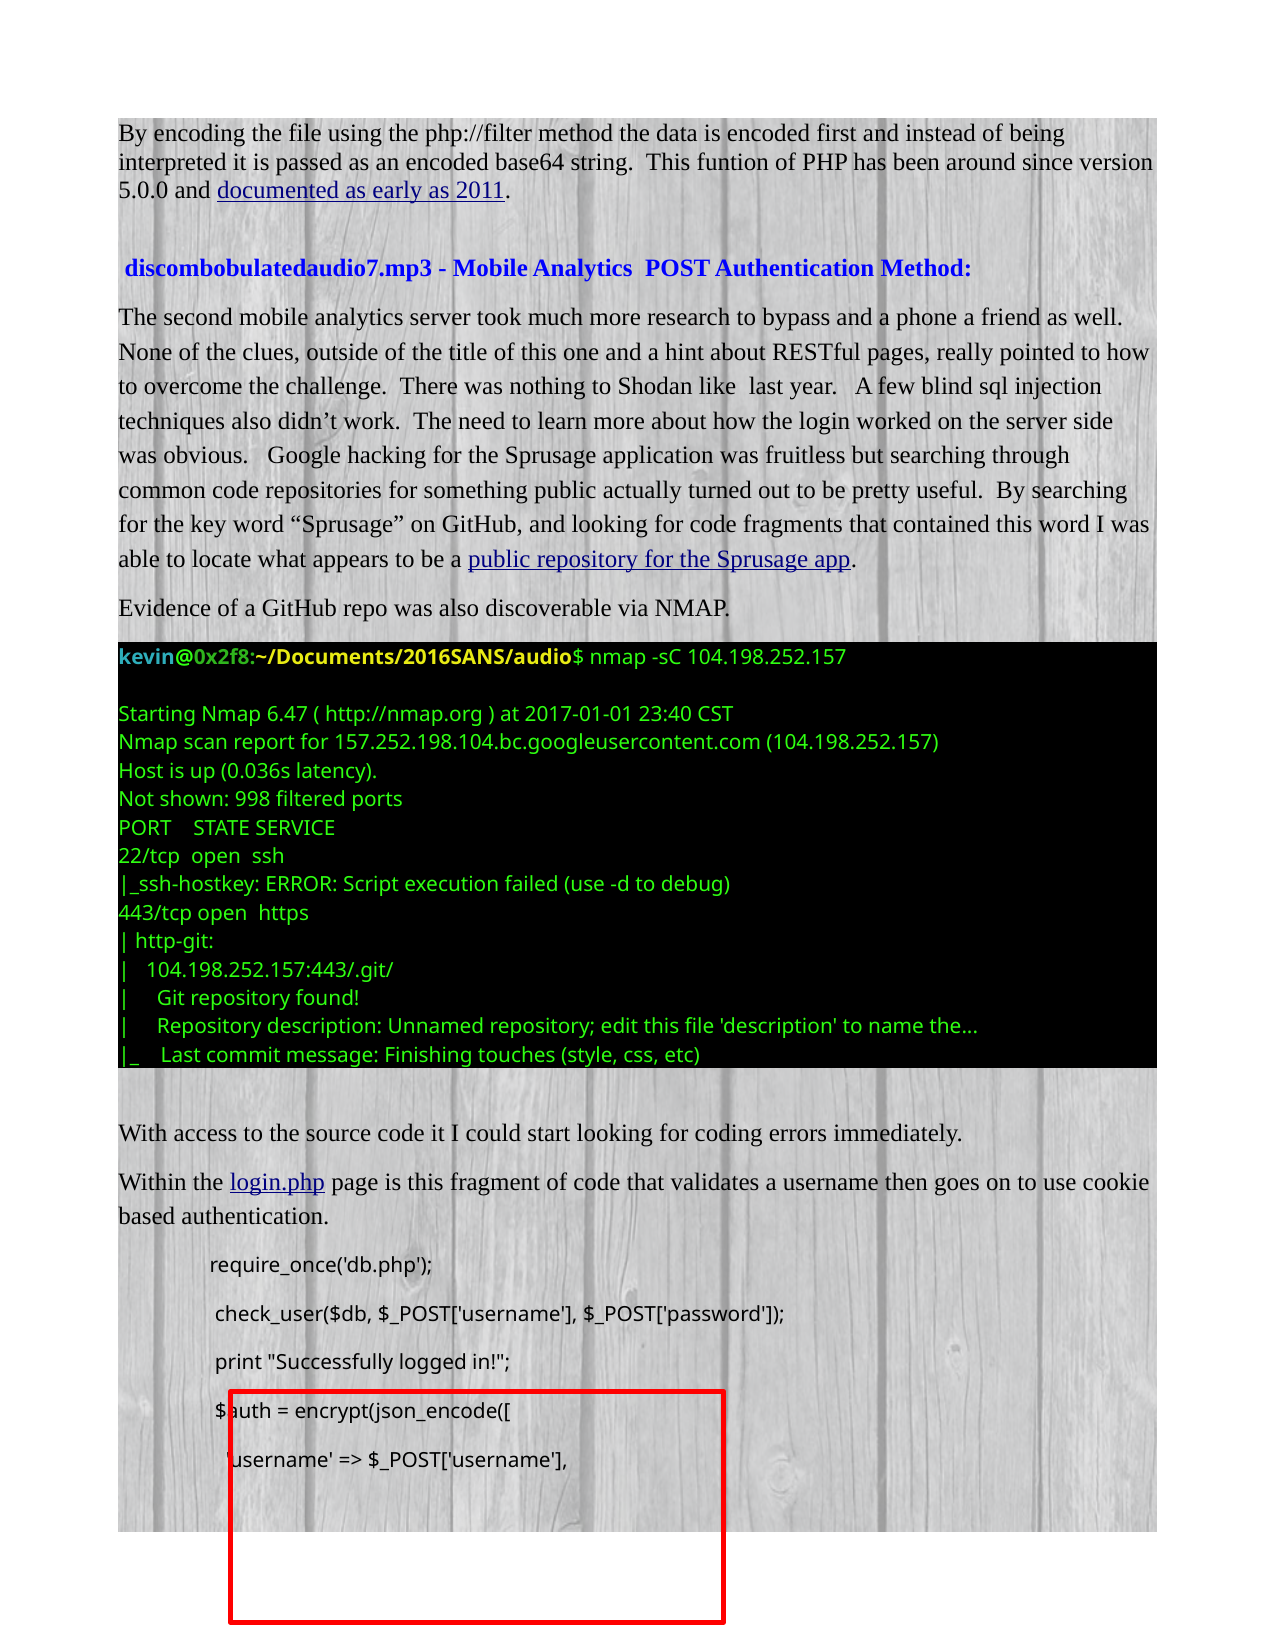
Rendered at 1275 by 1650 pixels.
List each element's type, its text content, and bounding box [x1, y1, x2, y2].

text | Repository description: Unnamed repository; edit this file 'description' to name the... [118, 1012, 1157, 1040]
picture [118, 1230, 1157, 1532]
text Nmap scan report for 157.252.198.104.bc.googleusercontent.com (104.198.252.157) [118, 727, 1157, 756]
text $auth = encrypt(json_encode([ [233, 1396, 721, 1424]
text print "Successfully logged in!"; [193, 1347, 1157, 1376]
text discombobulatedaudio7.mp3 - Mobile Analytics POST Authentication Method: [118, 253, 1157, 282]
text |_ Last commit message: Finishing touches (style, css, etc) [118, 1040, 1157, 1068]
picture [118, 204, 1157, 253]
picture [726, 1424, 1157, 1445]
text require_once('db.php'); [193, 1250, 1157, 1279]
text 'username' => $_POST['username'], [193, 1445, 228, 1473]
text | Git repository found! [118, 983, 1157, 1012]
picture [118, 622, 1157, 642]
text Not shown: 998 filtered ports [118, 784, 1157, 813]
text By encoding the file using the php://filter method the data is encoded first and instead of being interpreted it is passed as an encoded base64 string. This funtion of PHP has been around since version 5.0.0 and documented as early as 2011. [118, 118, 1157, 204]
text kevin@0x2f8:~/Documents/2016SANS/audio$ nmap -sC 104.198.252.157 [118, 642, 1157, 670]
text | 104.198.252.157:443/.git/ [118, 955, 1157, 983]
text PORT STATE SERVICE [118, 813, 1157, 841]
text Within the login.php page is this fragment of code that validates a username then goes on to use cookie based authentication. [118, 1167, 1157, 1230]
picture [233, 1473, 721, 1532]
picture [118, 1146, 1157, 1167]
picture [118, 282, 1157, 302]
picture [726, 1473, 1157, 1532]
text 'username' => $_POST['username'], [233, 1445, 721, 1473]
text Starting Nmap 6.47 ( http://nmap.org ) at 2017-01-01 23:40 CST [118, 699, 1157, 727]
text |_ssh-hostkey: ERROR: Script execution failed (use -d to debug) [118, 869, 1157, 898]
text 22/tcp open ssh [118, 841, 1157, 869]
text 'username' => $_POST['username'], [726, 1445, 1157, 1473]
text The second mobile analytics server took much more research to bypass and a phone a friend as well. None of the clues, outside of the title of this one and a hint about RESTful pages, really pointed to how to overcome the challenge. There was nothing to Shodan like last year. A few blind sql injection techniques also didn’t work. The need to learn more about how the login worked on the server side was obvious. Google hacking for the Sprusage application was fruitless but searching through common code repositories for something public actually turned out to be pretty useful. By searching for the key word “Sprusage” on GitHub, and looking for code fragments that contained this word I was able to locate what appears to be a public repository for the Sprusage app. [118, 302, 1157, 573]
text 443/tcp open https [118, 898, 1157, 926]
text $auth = encrypt(json_encode([ [193, 1396, 228, 1424]
text check_user($db, $_POST['username'], $_POST['password']); [193, 1299, 1157, 1327]
text Host is up (0.036s latency). [118, 756, 1157, 784]
text With access to the source code it I could start looking for coding errors immediately. [118, 1118, 1157, 1146]
picture [118, 1068, 1157, 1118]
picture [233, 1424, 721, 1445]
picture [118, 573, 1157, 593]
text | http-git: [118, 926, 1157, 955]
text $auth = encrypt(json_encode([ [726, 1396, 1157, 1424]
text Evidence of a GitHub repo was also discoverable via NMAP. [118, 593, 1157, 622]
